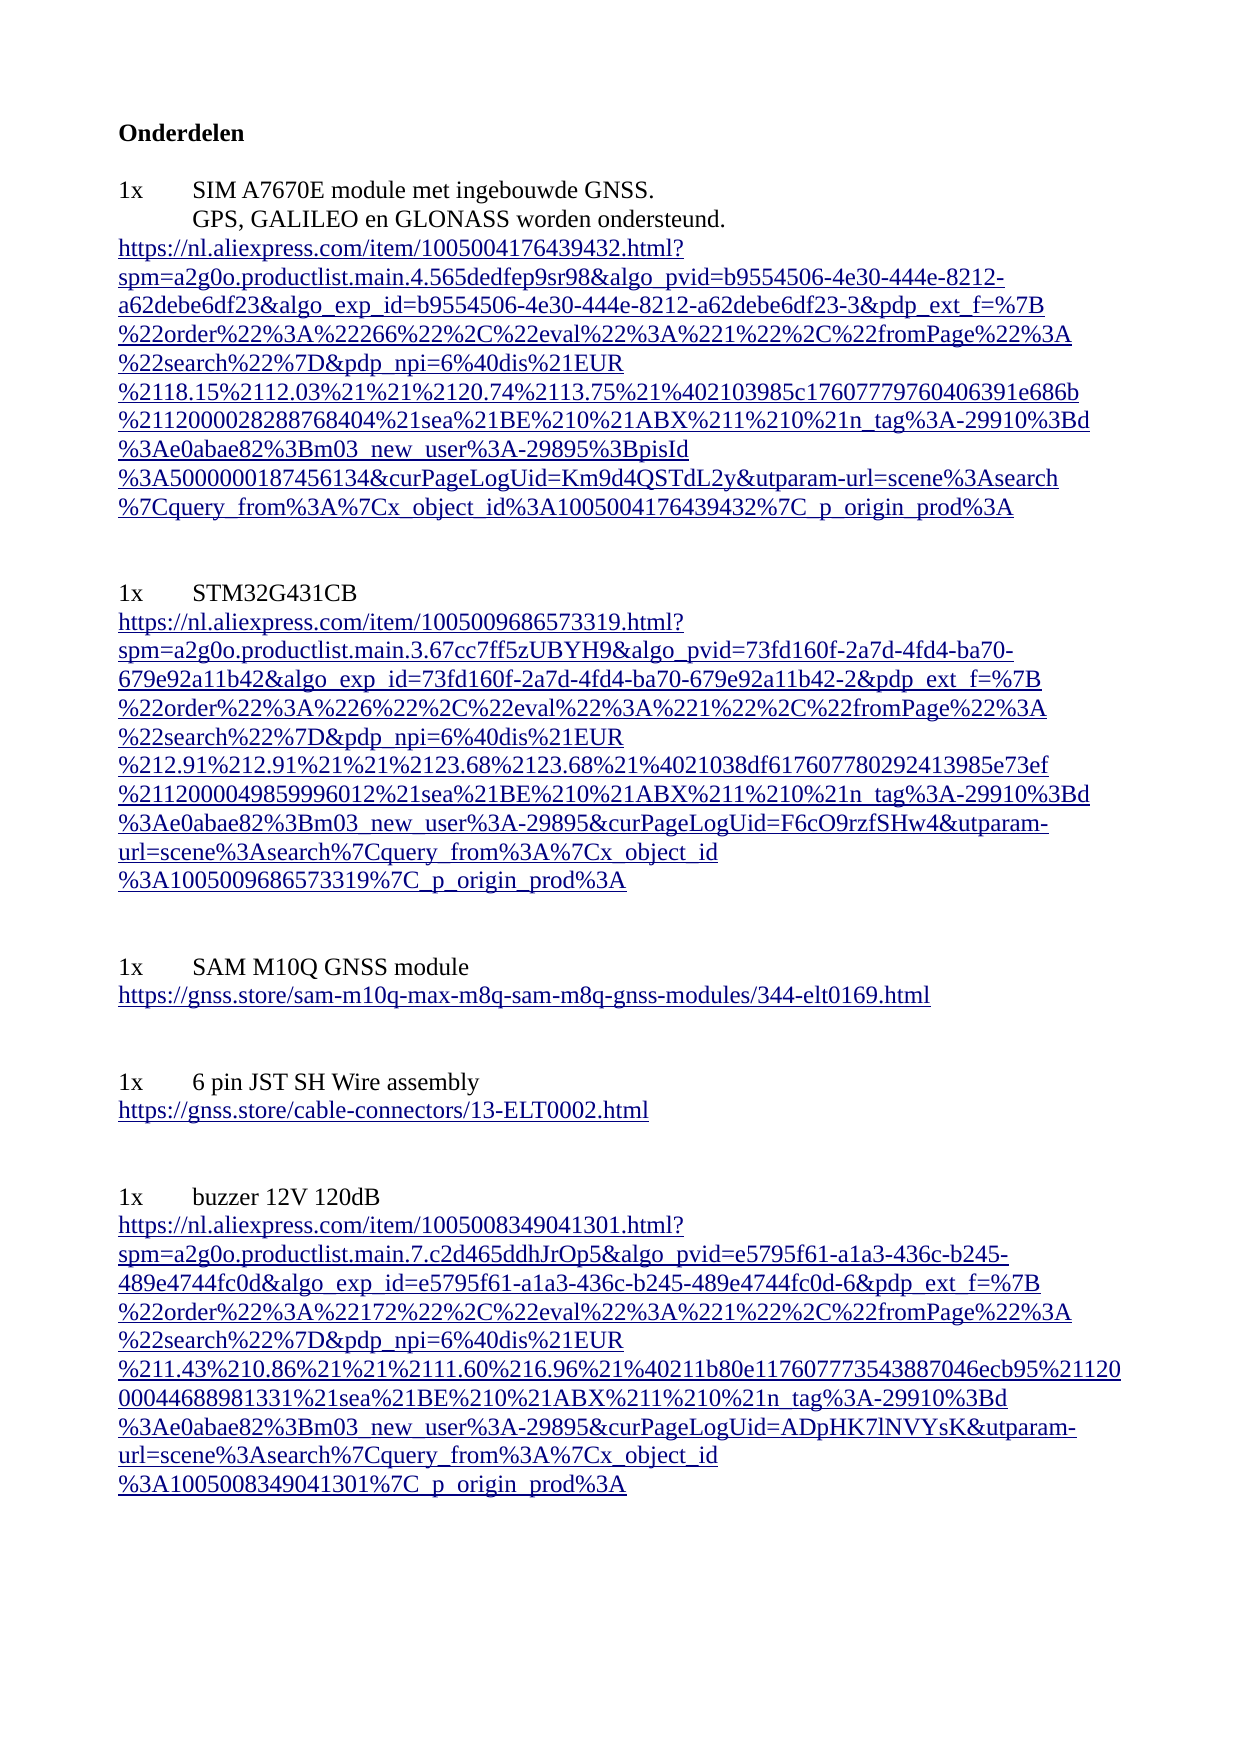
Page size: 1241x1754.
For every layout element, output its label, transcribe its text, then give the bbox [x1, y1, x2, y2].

text 1x SIM A7670E module met ingebouwde GNSS. [118, 176, 1122, 204]
text https://nl.aliexpress.com/item/1005009686573319.html?spm=a2g0o.productlist.main.3.67cc7ff5zUBYH9&algo_pvid=73fd160f-2a7d-4fd4-ba70-679e92a11b42&algo_exp_id=73fd160f-2a7d-4fd4-ba70-679e92a11b42-2&pdp_ext_f=%7B%22order%22%3A%226%22%2C%22eval%22%3A%221%22%2C%22fromPage%22%3A%22search%22%7D&pdp_npi=6%40dis%21EUR%212.91%212.91%21%21%2123.68%2123.68%21%4021038df617607780292413985e73ef%2112000049859996012%21sea%21BE%210%21ABX%211%210%21n_tag%3A-29910%3Bd%3Ae0abae82%3Bm03_new_user%3A-29895&curPageLogUid=F6cO9rzfSHw4&utparam-url=scene%3Asearch%7Cquery_from%3A%7Cx_object_id%3A1005009686573319%7C_p_origin_prod%3A [118, 607, 1122, 894]
text https://nl.aliexpress.com/item/1005008349041301.html?spm=a2g0o.productlist.main.7.c2d465ddhJrOp5&algo_pvid=e5795f61-a1a3-436c-b245-489e4744fc0d&algo_exp_id=e5795f61-a1a3-436c-b245-489e4744fc0d-6&pdp_ext_f=%7B%22order%22%3A%22172%22%2C%22eval%22%3A%221%22%2C%22fromPage%22%3A%22search%22%7D&pdp_npi=6%40dis%21EUR%211.43%210.86%21%21%2111.60%216.96%21%40211b80e117607773543887046ecb95%2112000044688981331%21sea%21BE%210%21ABX%211%210%21n_tag%3A-29910%3Bd%3Ae0abae82%3Bm03_new_user%3A-29895&curPageLogUid=ADpHK7lNVYsK&utparam-url=scene%3Asearch%7Cquery_from%3A%7Cx_object_id%3A1005008349041301%7C_p_origin_prod%3A [118, 1211, 1122, 1498]
text Onderdelen [118, 118, 1122, 147]
text 1x buzzer 12V 120dB [118, 1182, 1122, 1211]
text https://nl.aliexpress.com/item/1005004176439432.html?spm=a2g0o.productlist.main.4.565dedfep9sr98&algo_pvid=b9554506-4e30-444e-8212-a62debe6df23&algo_exp_id=b9554506-4e30-444e-8212-a62debe6df23-3&pdp_ext_f=%7B%22order%22%3A%22266%22%2C%22eval%22%3A%221%22%2C%22fromPage%22%3A%22search%22%7D&pdp_npi=6%40dis%21EUR%2118.15%2112.03%21%21%2120.74%2113.75%21%402103985c17607779760406391e686b%2112000028288768404%21sea%21BE%210%21ABX%211%210%21n_tag%3A-29910%3Bd%3Ae0abae82%3Bm03_new_user%3A-29895%3BpisId%3A5000000187456134&curPageLogUid=Km9d4QSTdL2y&utparam-url=scene%3Asearch%7Cquery_from%3A%7Cx_object_id%3A1005004176439432%7C_p_origin_prod%3A [118, 233, 1122, 521]
text 1x 6 pin JST SH Wire assembly [118, 1067, 1122, 1096]
text GPS, GALILEO en GLONASS worden ondersteund. [118, 204, 1122, 233]
text 1x SAM M10Q GNSS module [118, 952, 1122, 981]
text 1x STM32G431CB [118, 578, 1122, 607]
text https://gnss.store/cable-connectors/13-ELT0002.html [118, 1096, 1122, 1124]
text https://gnss.store/sam-m10q-max-m8q-sam-m8q-gnss-modules/344-elt0169.html [118, 981, 1122, 1009]
